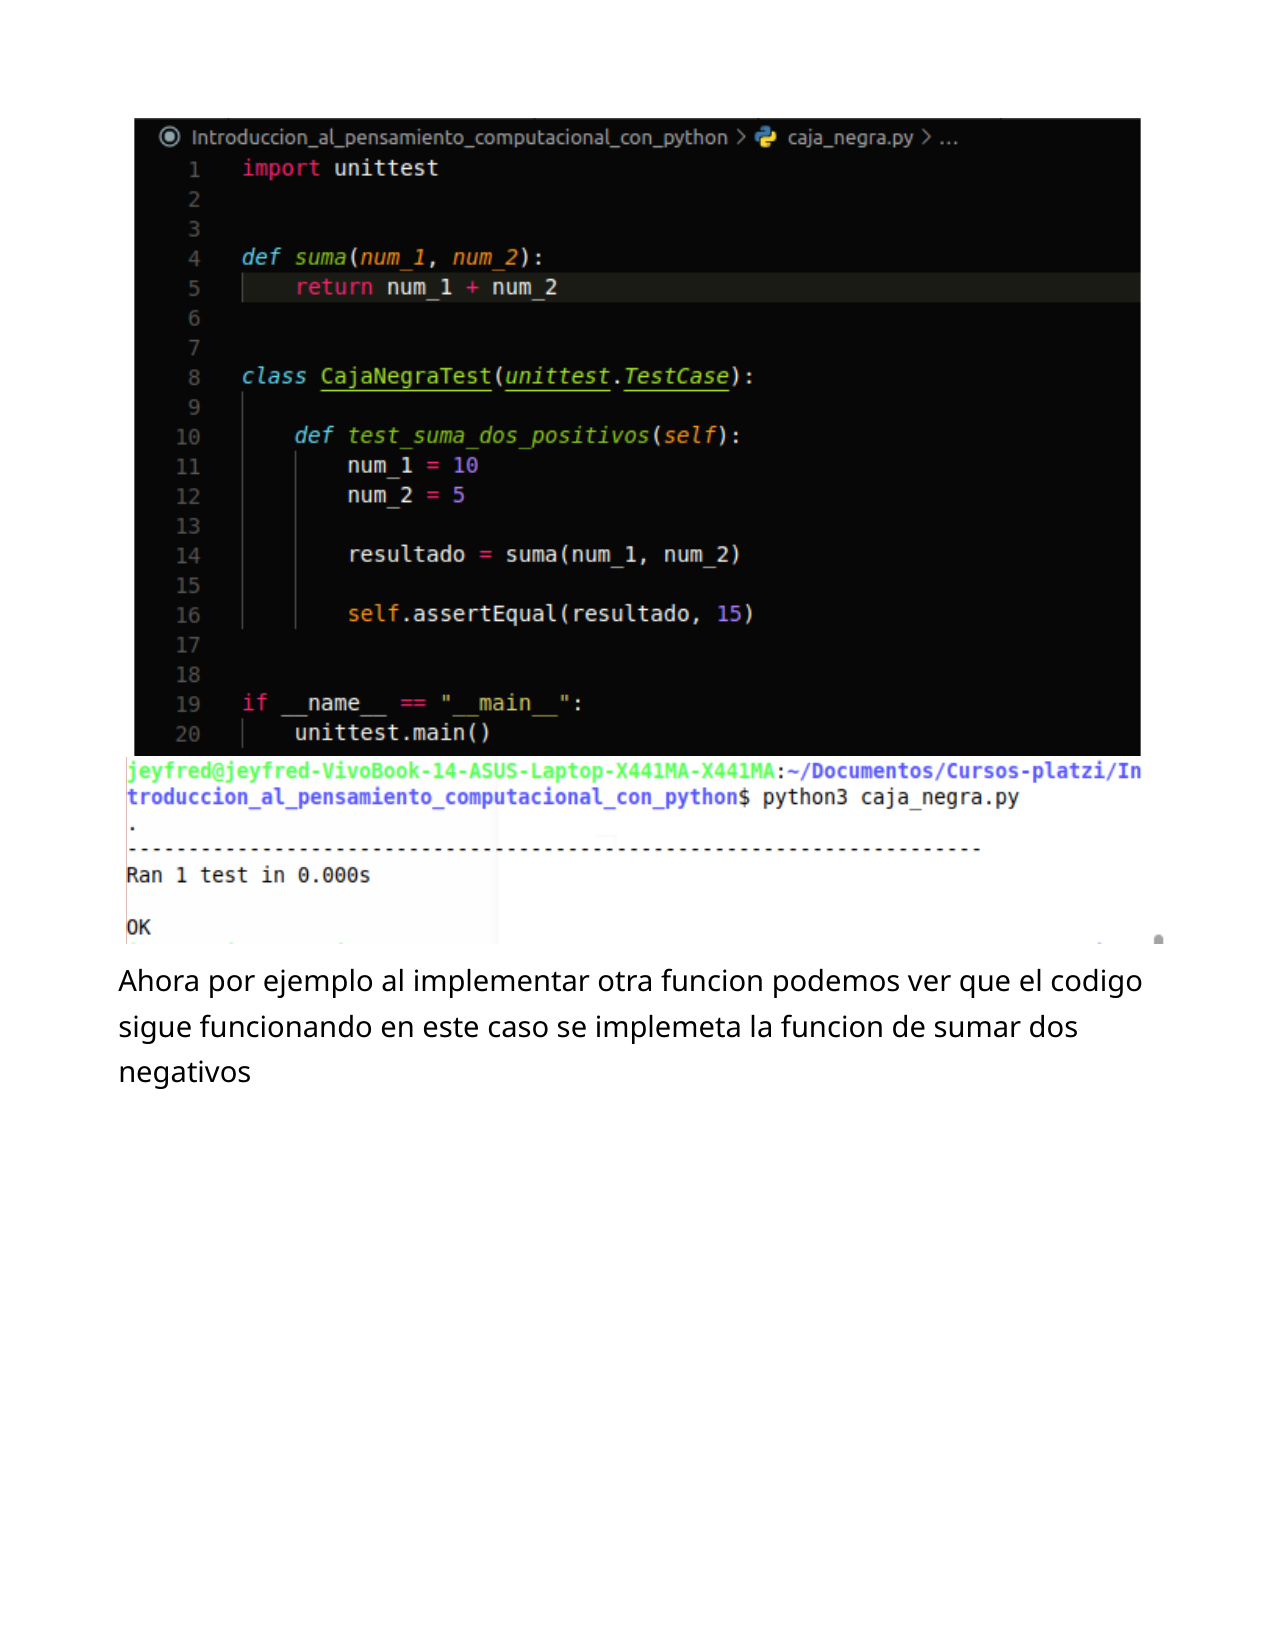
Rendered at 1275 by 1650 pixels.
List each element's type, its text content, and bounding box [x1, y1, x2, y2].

picture [134, 118, 1141, 756]
picture [126, 757, 1165, 944]
text Ahora por ejemplo al implementar otra funcion podemos ver que el codigo sigue funcionando en este caso se implemeta la funcion de sumar dos negativos [118, 960, 1157, 1091]
